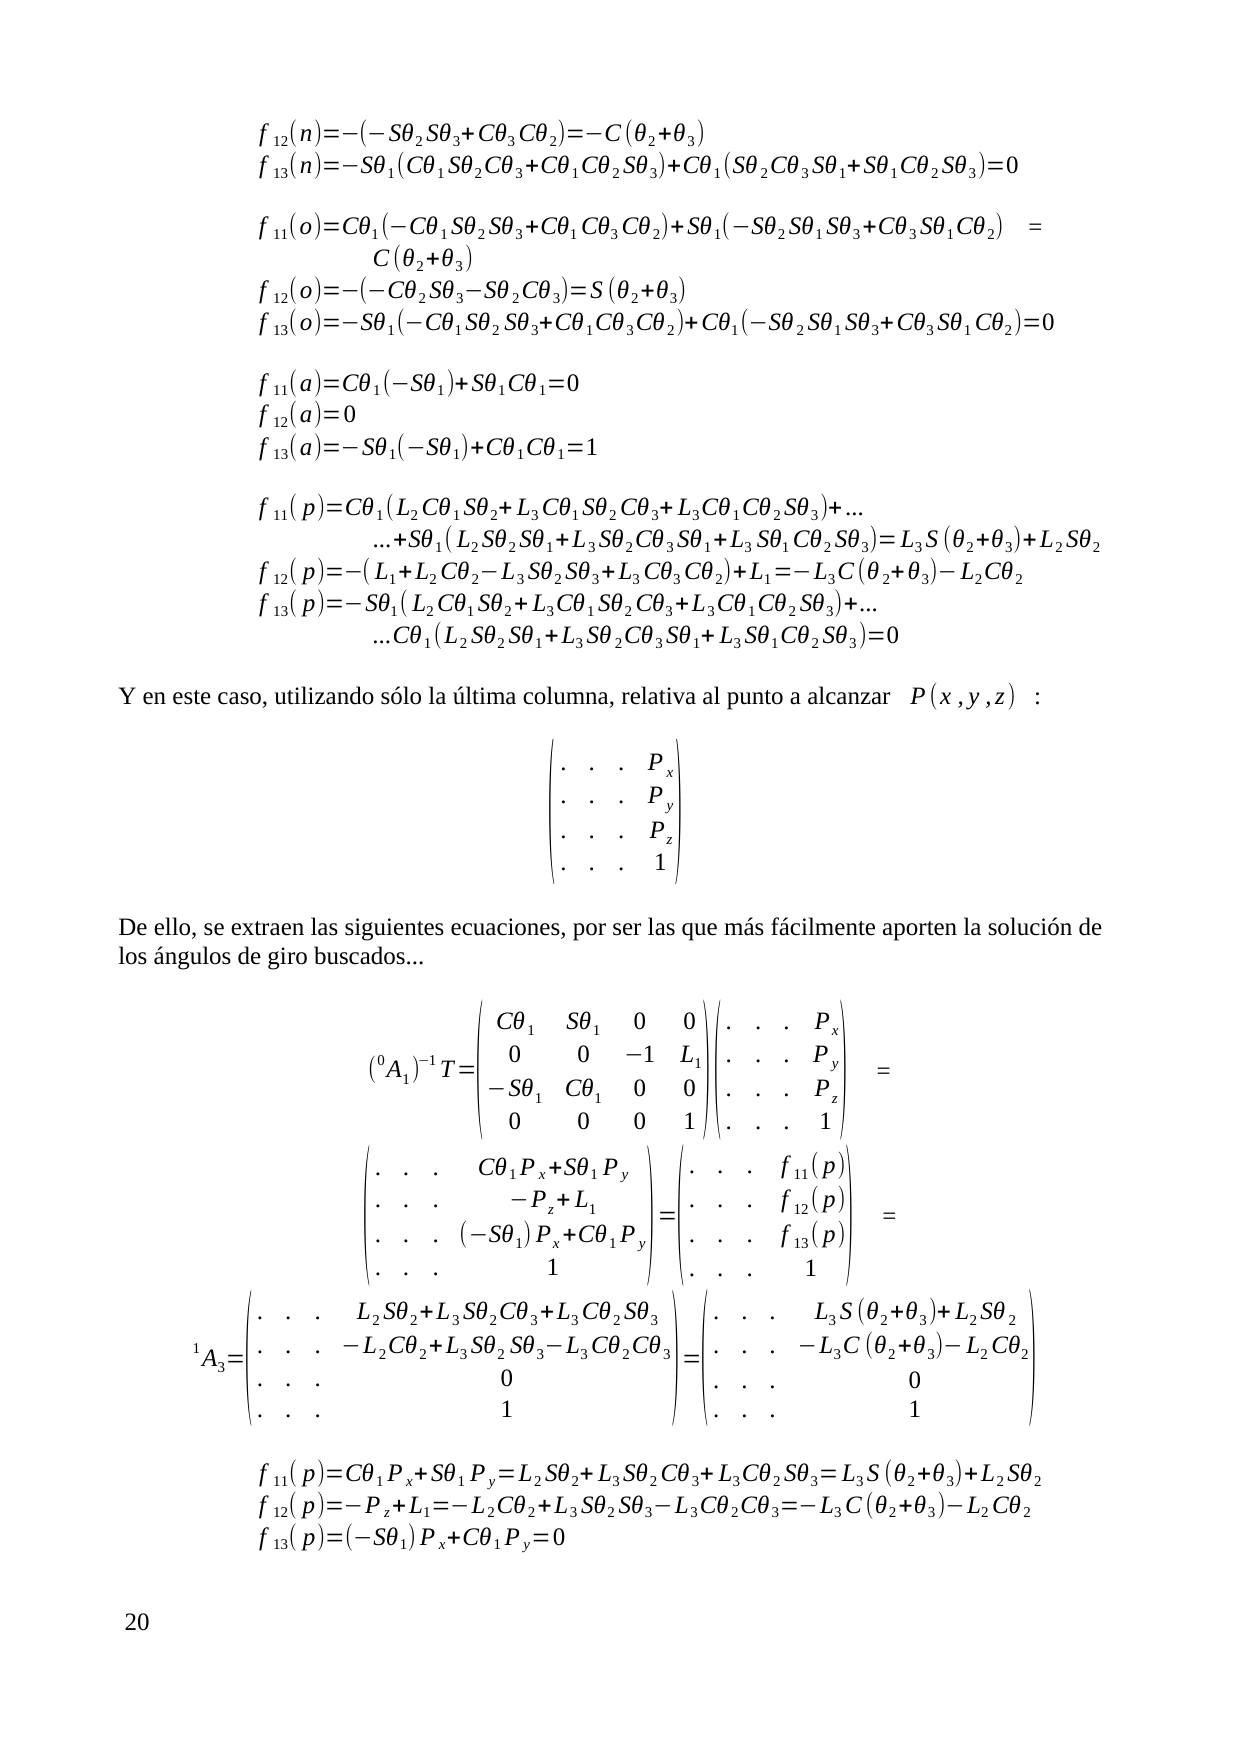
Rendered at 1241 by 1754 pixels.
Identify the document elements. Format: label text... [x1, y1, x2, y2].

text Y en este caso, utilizando sólo la última columna, relativa al punto a alcanzar: [118, 681, 1122, 711]
text De ello, se extraen las siguientes ecuaciones, por ser las que más fácilmente aporten la solución de los ángulos de giro buscados... [118, 912, 1122, 969]
text = [118, 998, 1122, 1142]
text = [236, 211, 1122, 243]
text = [118, 1142, 1122, 1288]
